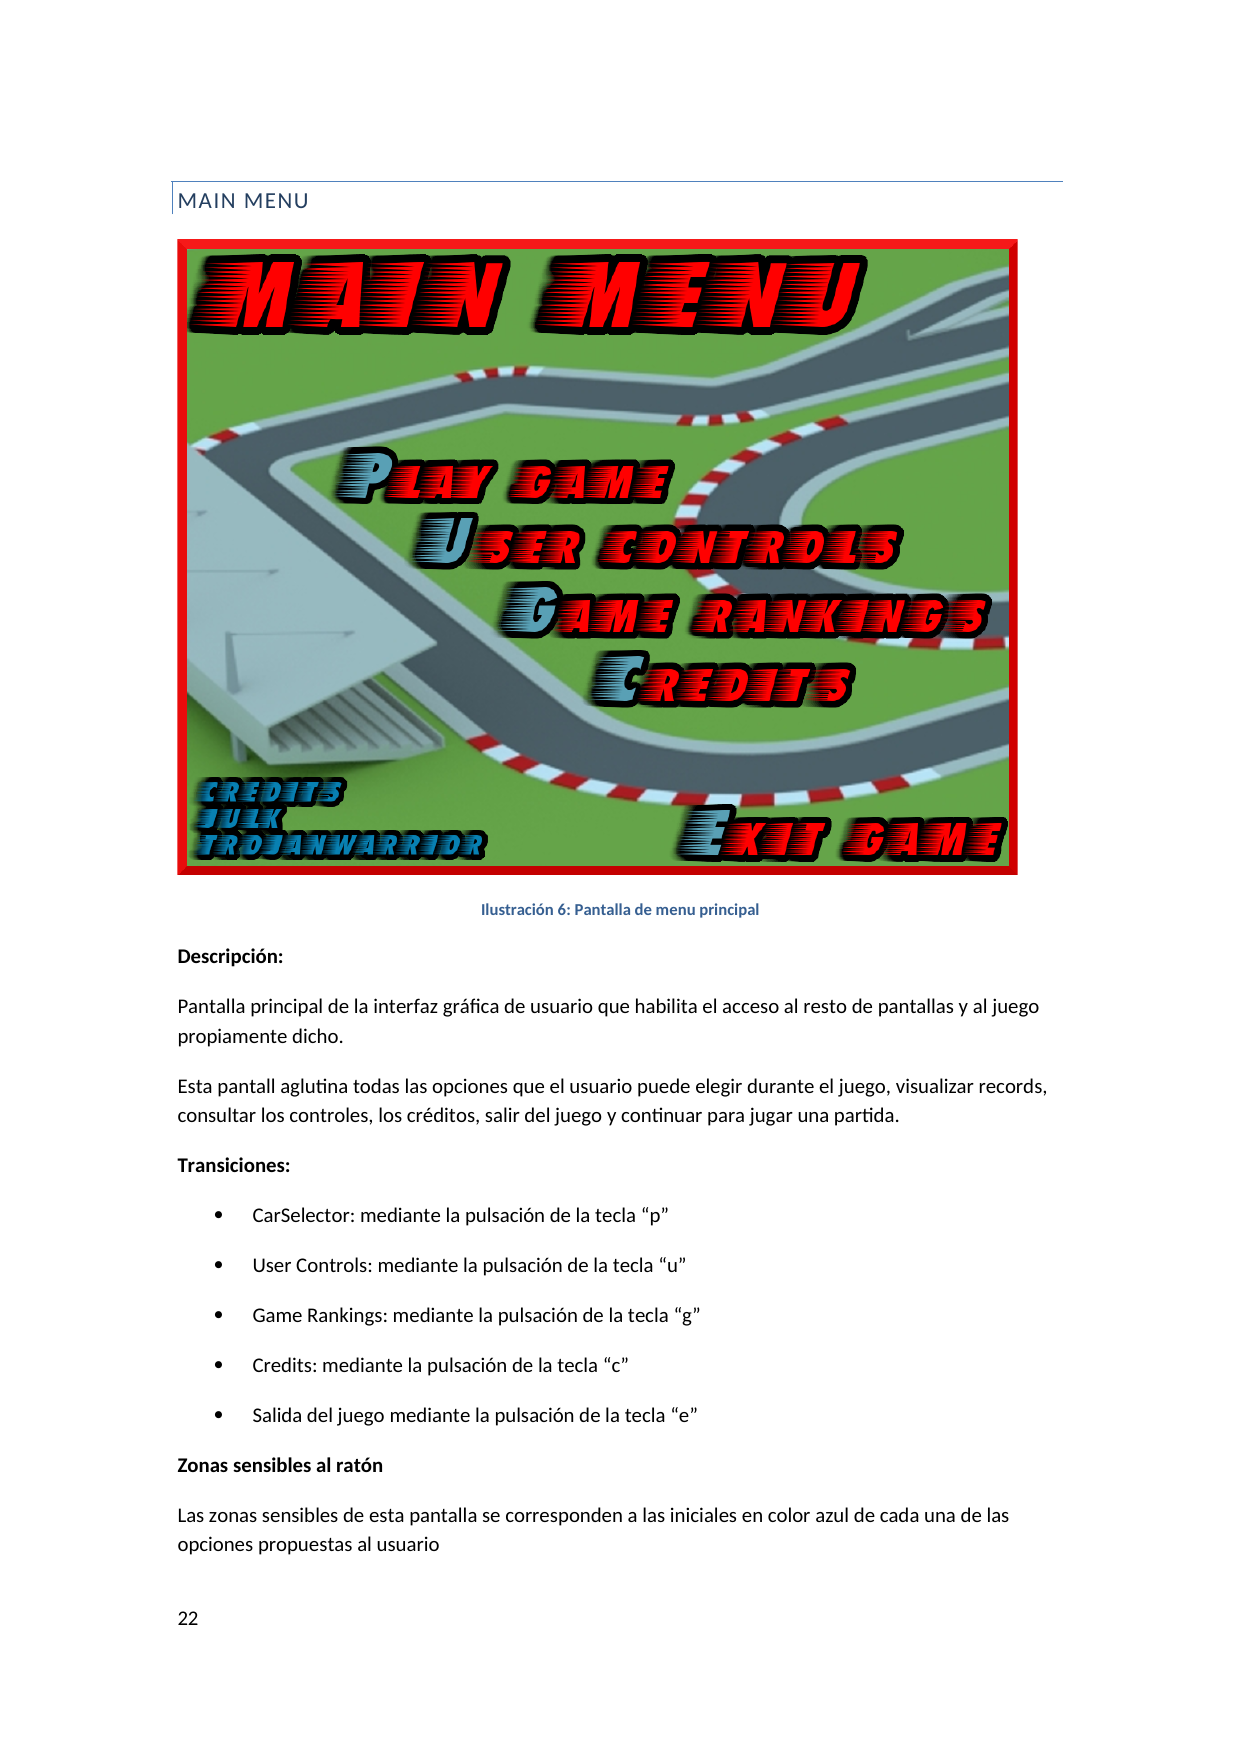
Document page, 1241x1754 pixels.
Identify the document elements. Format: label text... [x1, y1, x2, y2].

text Esta pantall aglutina todas las opciones que el usuario puede elegir durante el juego, visualizar records, consultar los controles, los créditos, salir del juego y continuar para jugar una partida. [177, 1073, 1063, 1127]
text Ilustración 6: Pantalla de menu principal [177, 899, 1063, 920]
list Credits: mediante la pulsación de la tecla “c” [215, 1352, 1063, 1377]
text Transiciones: [177, 1152, 1063, 1177]
list Salida del juego mediante la pulsación de la tecla “e” [215, 1402, 1063, 1427]
list User Controls: mediante la pulsación de la tecla “u” [215, 1252, 1063, 1277]
text Zonas sensibles al ratón [177, 1452, 1063, 1477]
picture [177, 239, 1018, 875]
subtitle MAIN MENU [173, 182, 1063, 214]
list Game Rankings: mediante la pulsación de la tecla “g” [215, 1302, 1063, 1327]
text Pantalla principal de la interfaz gráfica de usuario que habilita el acceso al resto de pantallas y al juego propiamente dicho. [177, 994, 1063, 1048]
text Las zonas sensibles de esta pantalla se corresponden a las iniciales en color azul de cada una de las opciones propuestas al usuario [177, 1502, 1063, 1557]
list CarSelector: mediante la pulsación de la tecla “p” [215, 1202, 1063, 1227]
text Descripción: [177, 944, 1063, 969]
